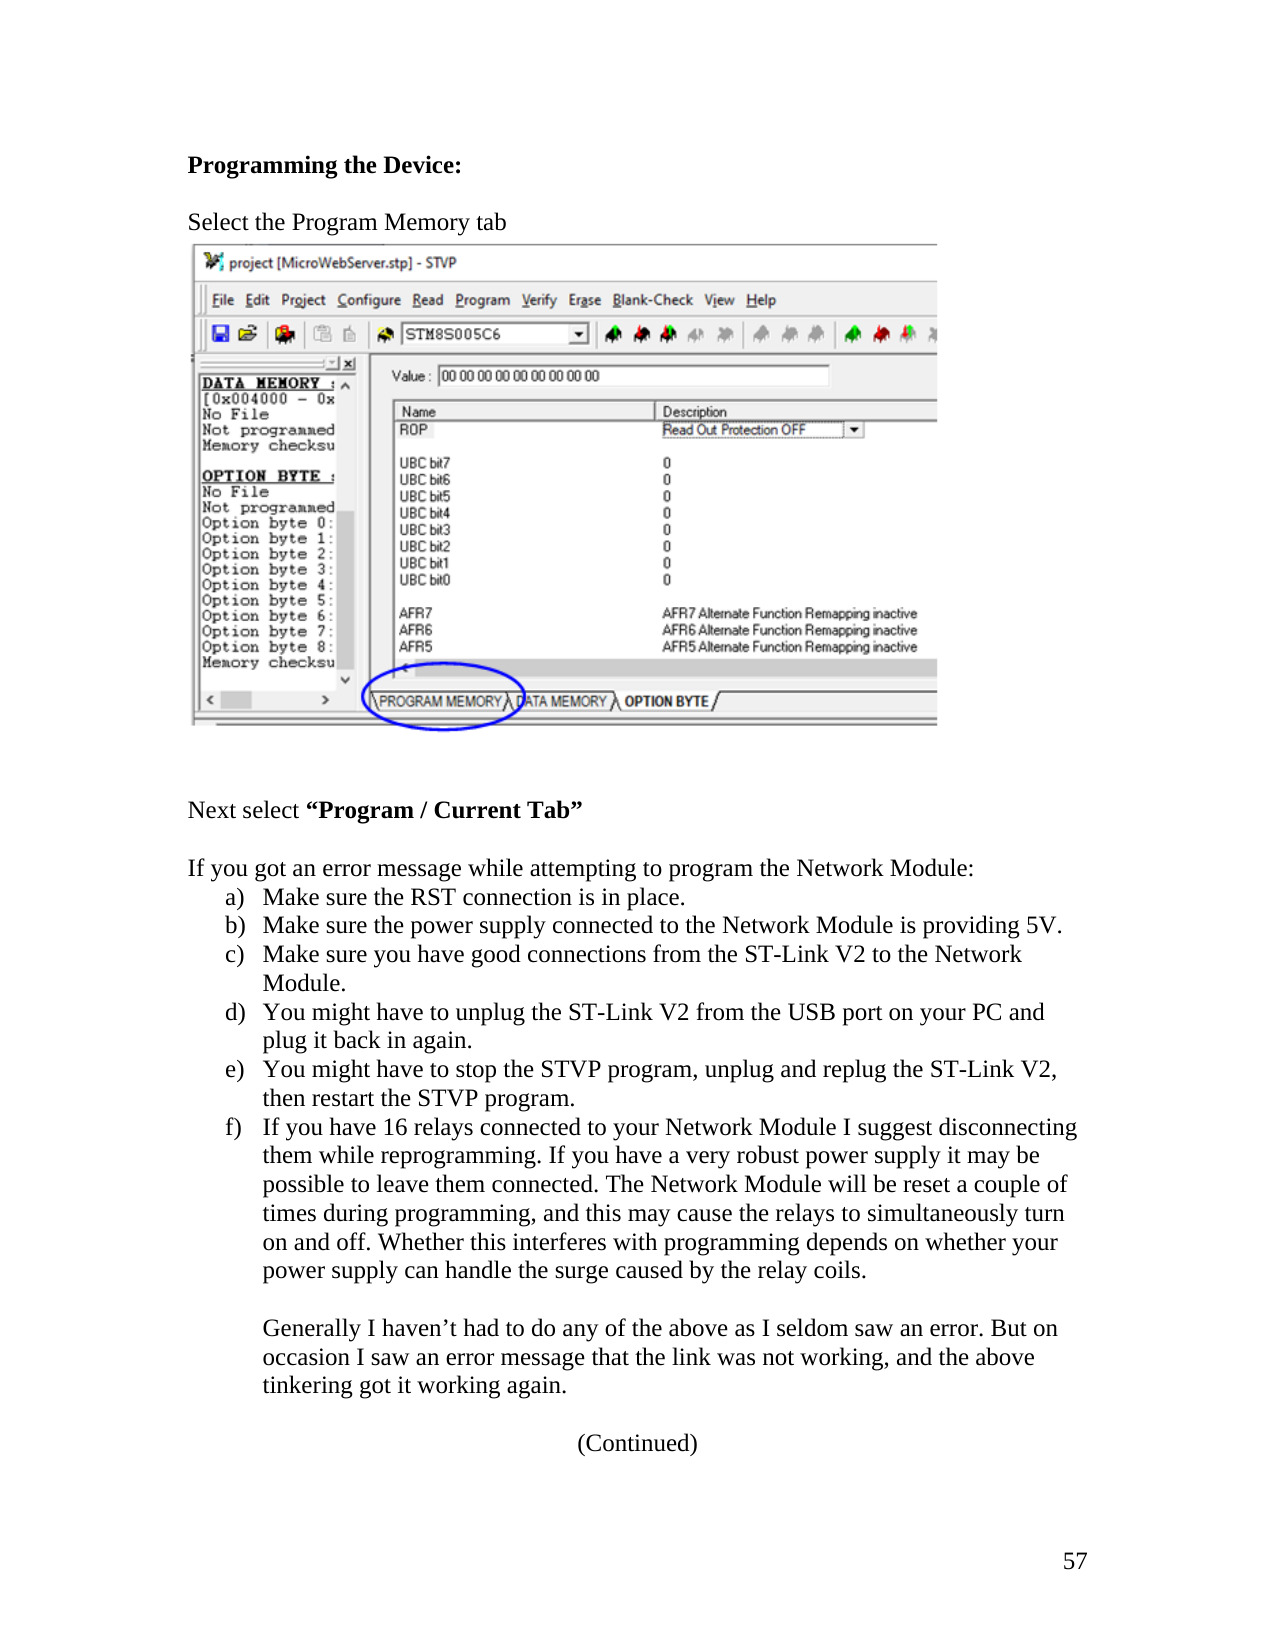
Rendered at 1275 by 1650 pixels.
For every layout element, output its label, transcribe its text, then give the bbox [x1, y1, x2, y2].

text If you got an error message while attempting to program the Network Module: [187, 853, 1087, 882]
list Make sure the RST connection is in place. [225, 882, 1087, 910]
list You might have to unplug the ST-Link V2 from the USB port on your PC and plug it back in again. [225, 997, 1087, 1054]
list If you have 16 relays connected to your Network Module I suggest disconnecting them while reprogramming. If you have a very robust power supply it may be possible to leave them connected. The Network Module will be reset a couple of times during programming, and this may cause the relays to simultaneously turn on and off. Whether this interferes with programming depends on whether your power supply can handle the surge caused by the relay coils. [225, 1112, 1087, 1284]
list You might have to stop the STVP program, unplug and replug the ST-Link V2, then restart the STVP program. [225, 1054, 1087, 1112]
picture [187, 236, 955, 738]
list Make sure you have good connections from the ST-Link V2 to the Network Module. [225, 939, 1087, 997]
text (Continued) [187, 1428, 1087, 1457]
text Generally I haven’t had to do any of the above as I seldom saw an error. But on occasion I saw an error message that the link was not working, and the above tinkering got it working again. [262, 1313, 1087, 1399]
text Programming the Device: [187, 150, 1087, 179]
list Make sure the power supply connected to the Network Module is providing 5V. [225, 910, 1087, 939]
text Next select “Program / Current Tab” [187, 795, 1087, 824]
text Select the Program Memory tab [187, 207, 1087, 236]
